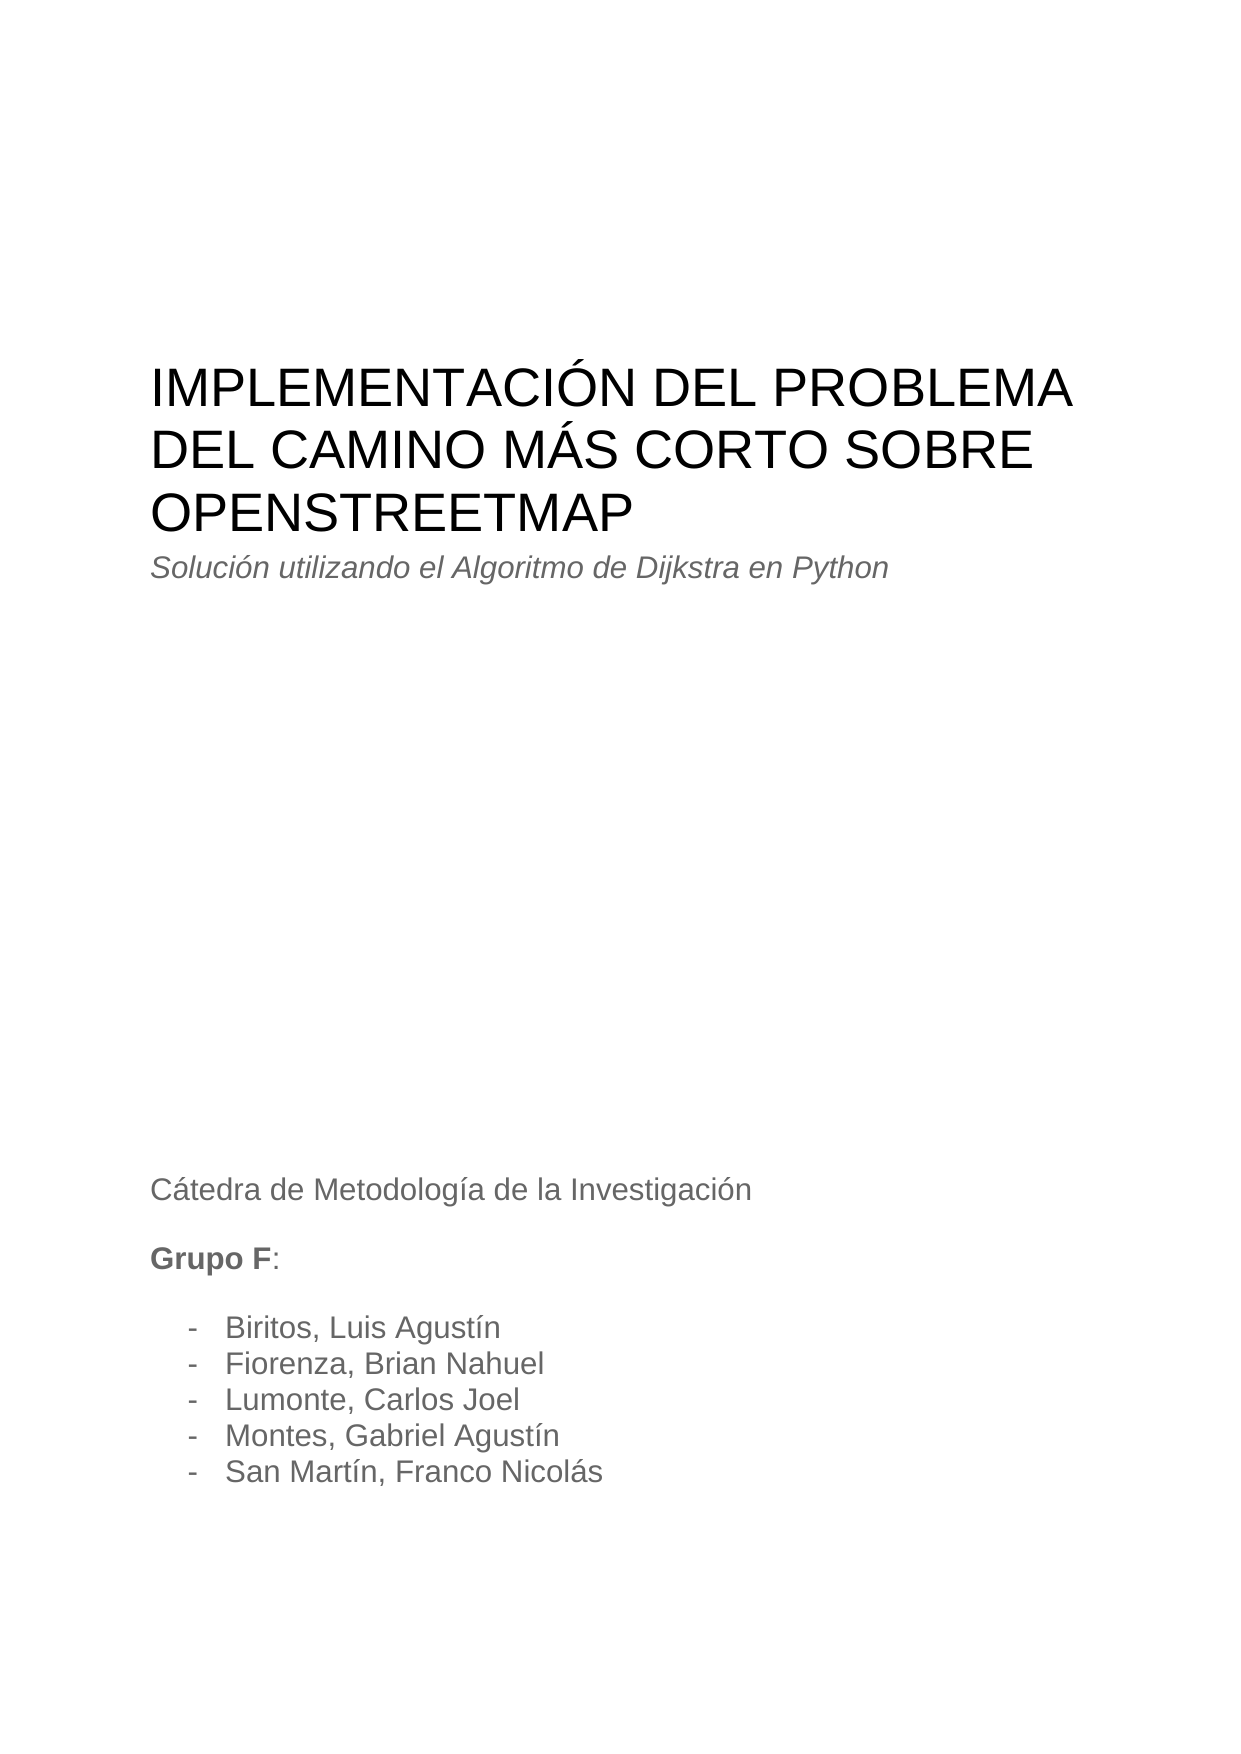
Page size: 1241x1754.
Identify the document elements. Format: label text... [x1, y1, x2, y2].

subtitle Montes, Gabriel Agustín [187, 1417, 1090, 1453]
subtitle San Martín, Franco Nicolás [187, 1453, 1090, 1489]
subtitle Lumonte, Carlos Joel [187, 1381, 1090, 1417]
subtitle Cátedra de Metodología de la Investigación [150, 1171, 1090, 1207]
title IMPLEMENTACIÓN DEL PROBLEMA DEL CAMINO MÁS CORTO SOBRE OPENSTREETMAP [150, 356, 1090, 542]
subtitle Grupo F: [150, 1240, 1090, 1276]
subtitle Fiorenza, Brian Nahuel [187, 1345, 1090, 1381]
subtitle Biritos, Luis Agustín [187, 1309, 1090, 1345]
subtitle Solución utilizando el Algoritmo de Dijkstra en Python [150, 549, 1090, 585]
